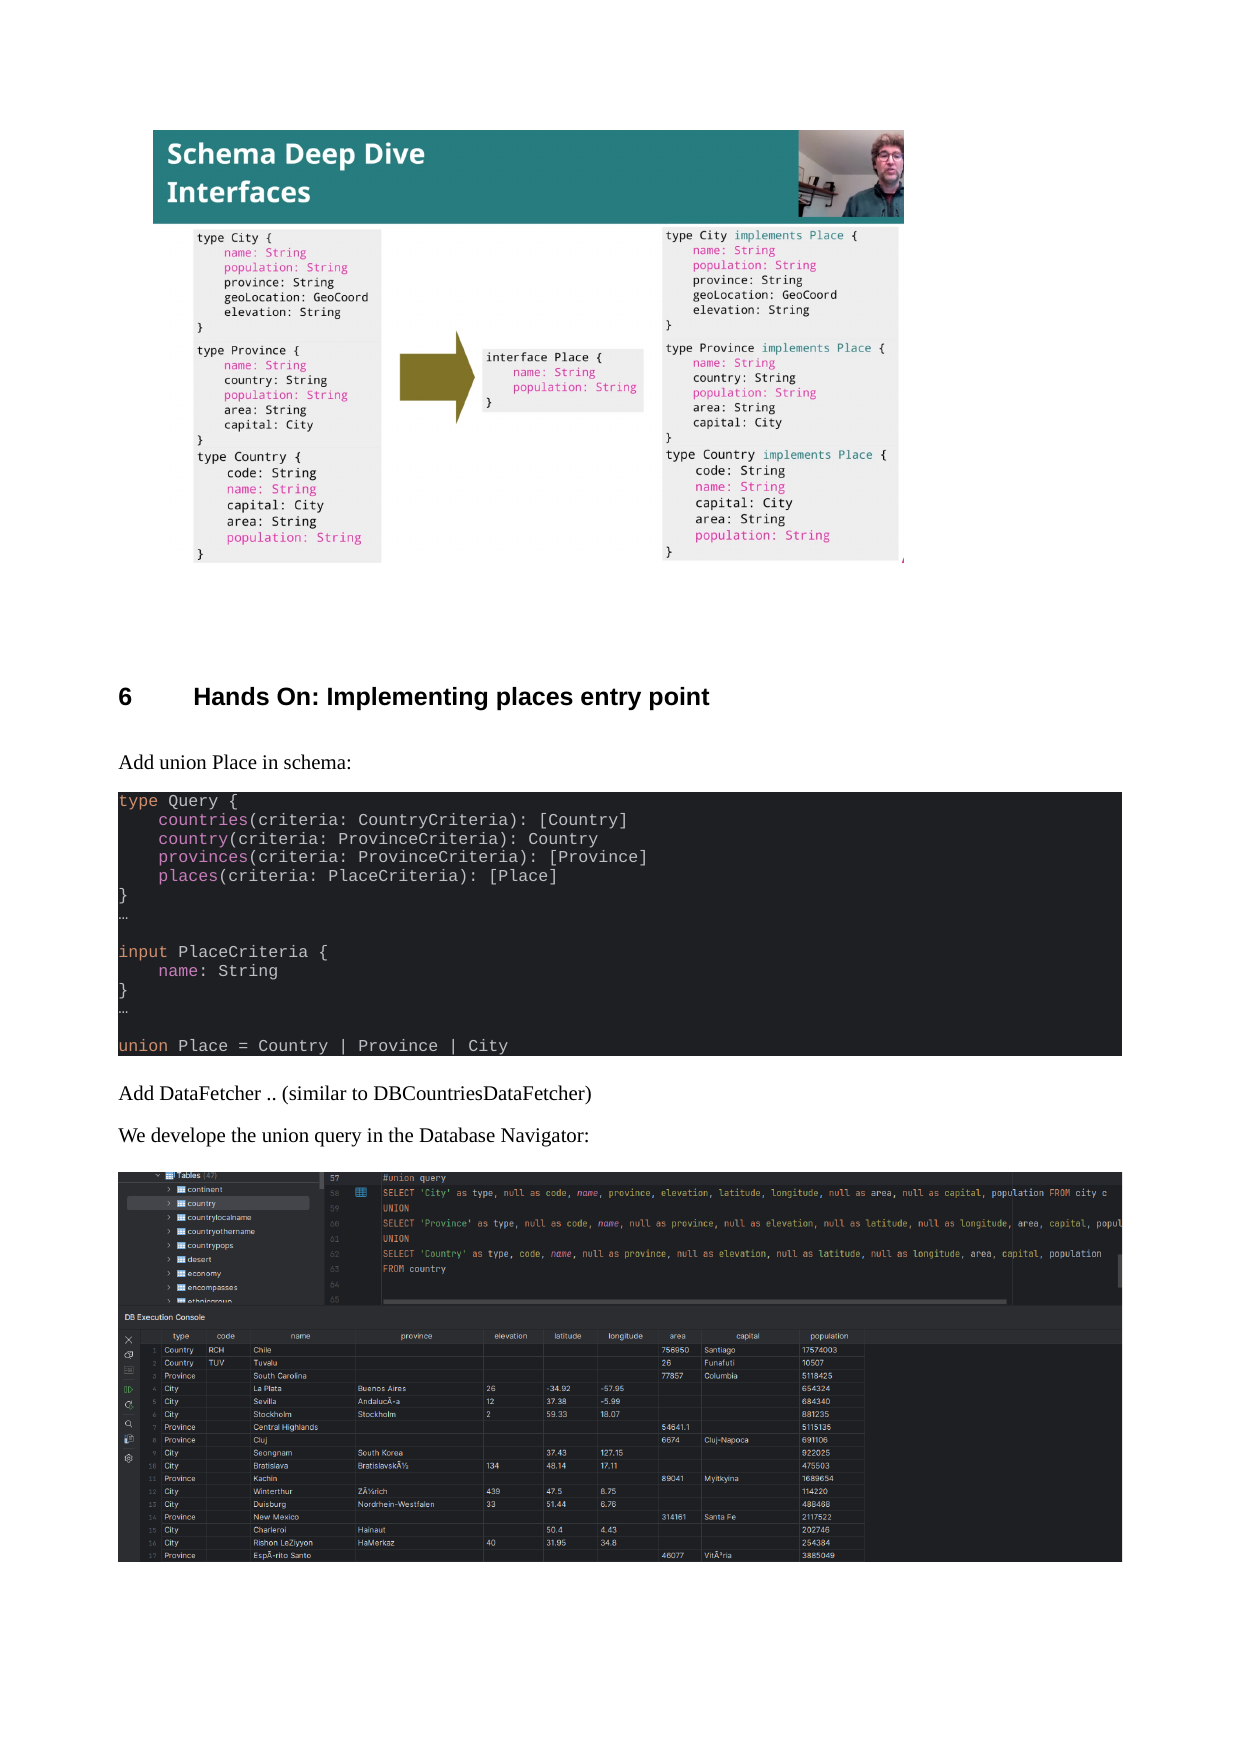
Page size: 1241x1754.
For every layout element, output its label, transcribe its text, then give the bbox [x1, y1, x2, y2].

text … [118, 1000, 1122, 1019]
picture [153, 130, 904, 563]
text input PlaceCriteria { name: String } [118, 943, 1122, 1000]
text … [118, 906, 1122, 924]
text We develope the union query in the Database Navigator: [118, 1123, 1122, 1147]
text union Place = Country | Province | City [118, 1038, 1122, 1056]
text type Query { countries(criteria: CountryCriteria): [Country] country(criteria: ProvinceCriteria): Country provinces(criteria: ProvinceCriteria): [Province] places(criteria: PlaceCriteria): [Place] } [118, 792, 1122, 906]
text Add DataFetcher .. (similar to DBCountriesDataFetcher) [118, 1081, 1122, 1104]
text Add union Place in schema: [118, 750, 1122, 774]
picture [118, 1172, 1123, 1562]
subtitle Hands On: Implementing places entry point [118, 681, 1122, 710]
